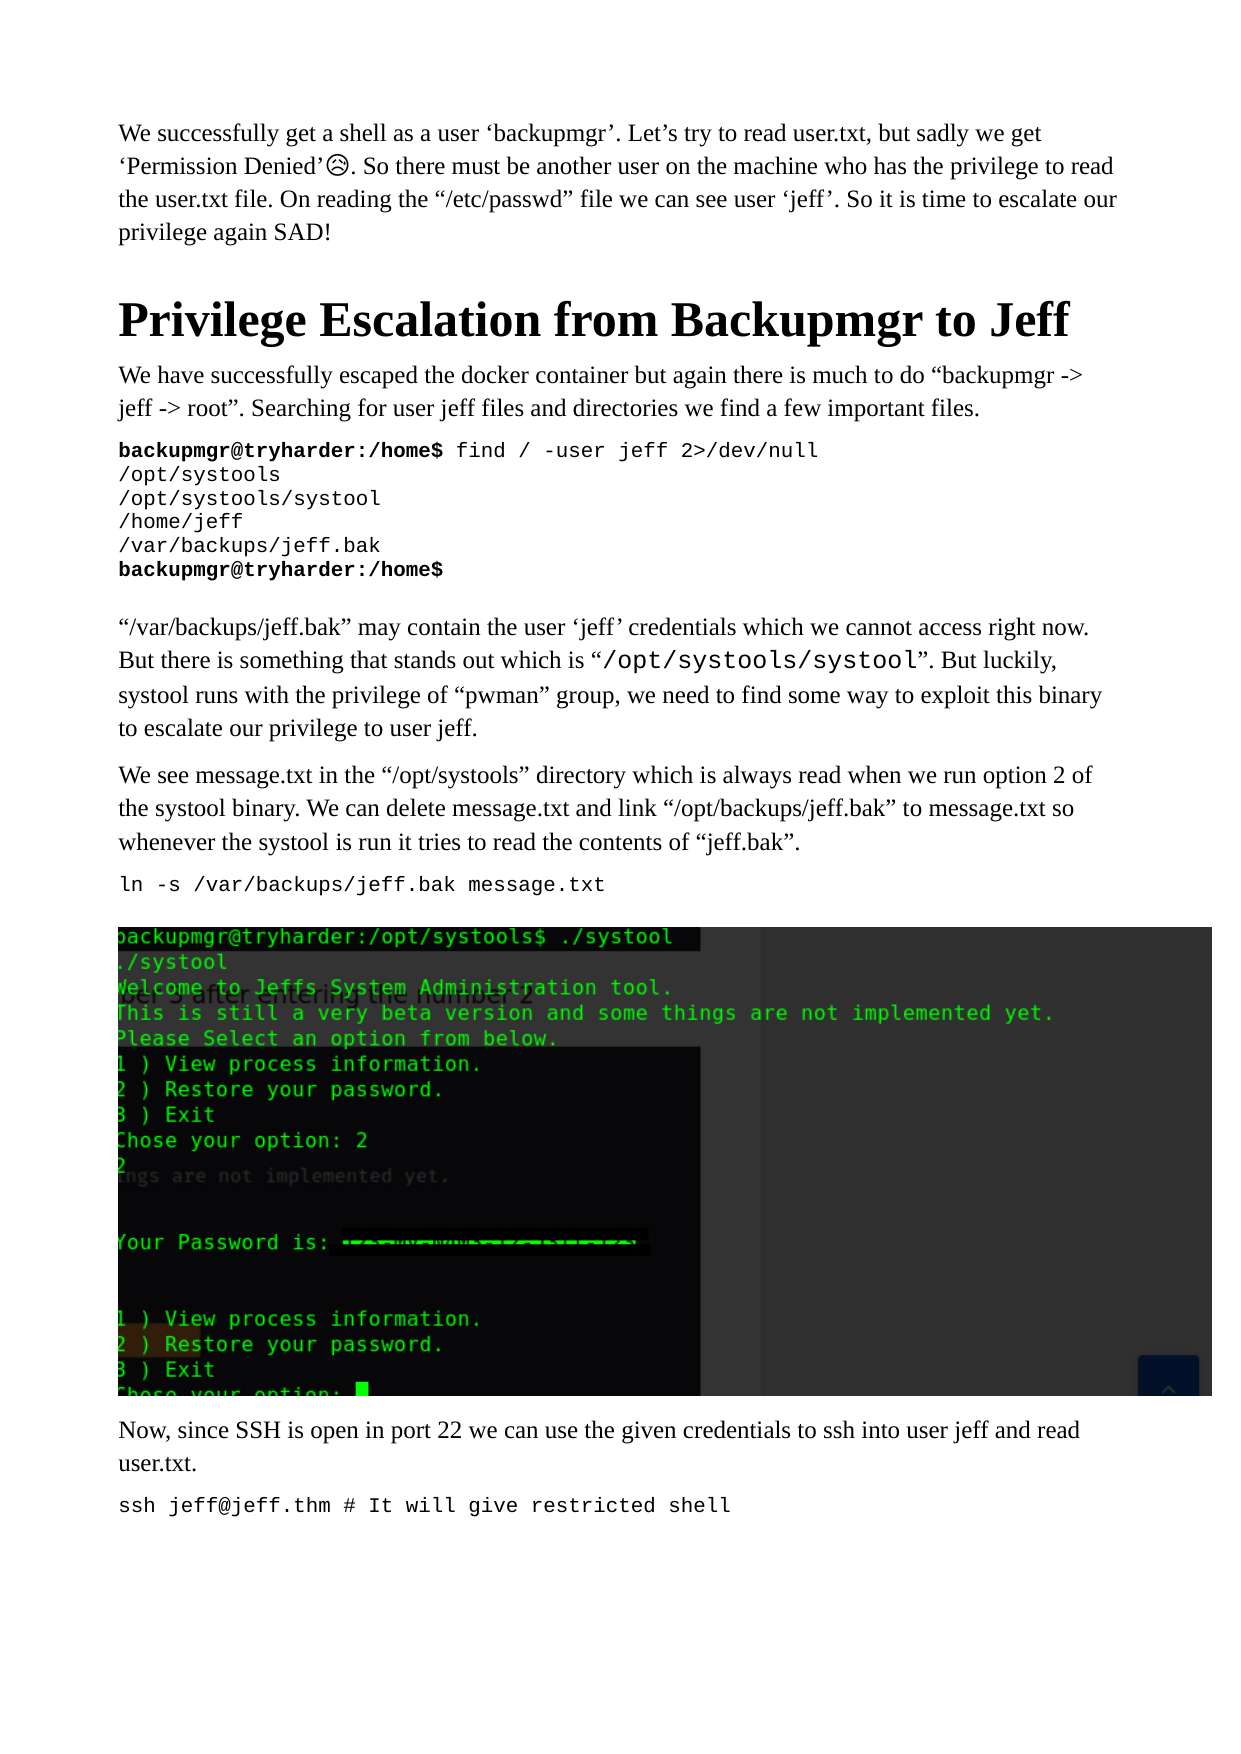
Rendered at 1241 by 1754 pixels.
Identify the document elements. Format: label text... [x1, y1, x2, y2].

text ssh jeff@jeff.thm # It will give restricted shell [118, 1496, 1122, 1519]
subtitle Privilege Escalation from Backupmgr to Jeff [118, 290, 1122, 347]
text backupmgr@tryharder:/home$ find / -user jeff 2>/dev/null [118, 440, 1122, 464]
text We see message.txt in the “/opt/systools” directory which is always read when we run option 2 of the systool binary. We can delete message.txt and link “/opt/backups/jeff.bak” to message.txt so whenever the systool is run it tries to read the contents of “jeff.bak”. [118, 761, 1122, 855]
text /opt/systools [118, 464, 1122, 488]
text /opt/systools/systool [118, 488, 1122, 511]
text We have successfully escaped the docker container but again there is much to do “backupmgr -> jeff -> root”. Searching for user jeff files and directories we find a few important files. [118, 360, 1122, 422]
picture [118, 927, 1212, 1396]
text “/var/backups/jeff.bak” may contain the user ‘jeff’ credentials which we cannot access right now. But there is something that stands out which is “/opt/systools/systool”. But luckily, systool runs with the privilege of “pwman” group, we need to find some way to exploit this binary to escalate our privilege to user jeff. [118, 612, 1122, 742]
text Now, since SSH is open in port 22 we can use the given credentials to ssh into user jeff and read user.txt. [118, 1415, 1122, 1477]
text backupmgr@tryharder:/home$ [118, 559, 1122, 582]
text ln -s /var/backups/jeff.bak message.txt [118, 874, 1122, 898]
text /var/backups/jeff.bak [118, 535, 1122, 559]
text We successfully get a shell as a user ‘backupmgr’. Let’s try to read user.txt, but sadly we get ‘Permission Denied’😥. So there must be another user on the machine who has the privilege to read the user.txt file. On reading the “/etc/passwd” file we can see user ‘jeff’. So it is time to escalate our privilege again SAD! [118, 118, 1122, 246]
text /home/jeff [118, 511, 1122, 535]
